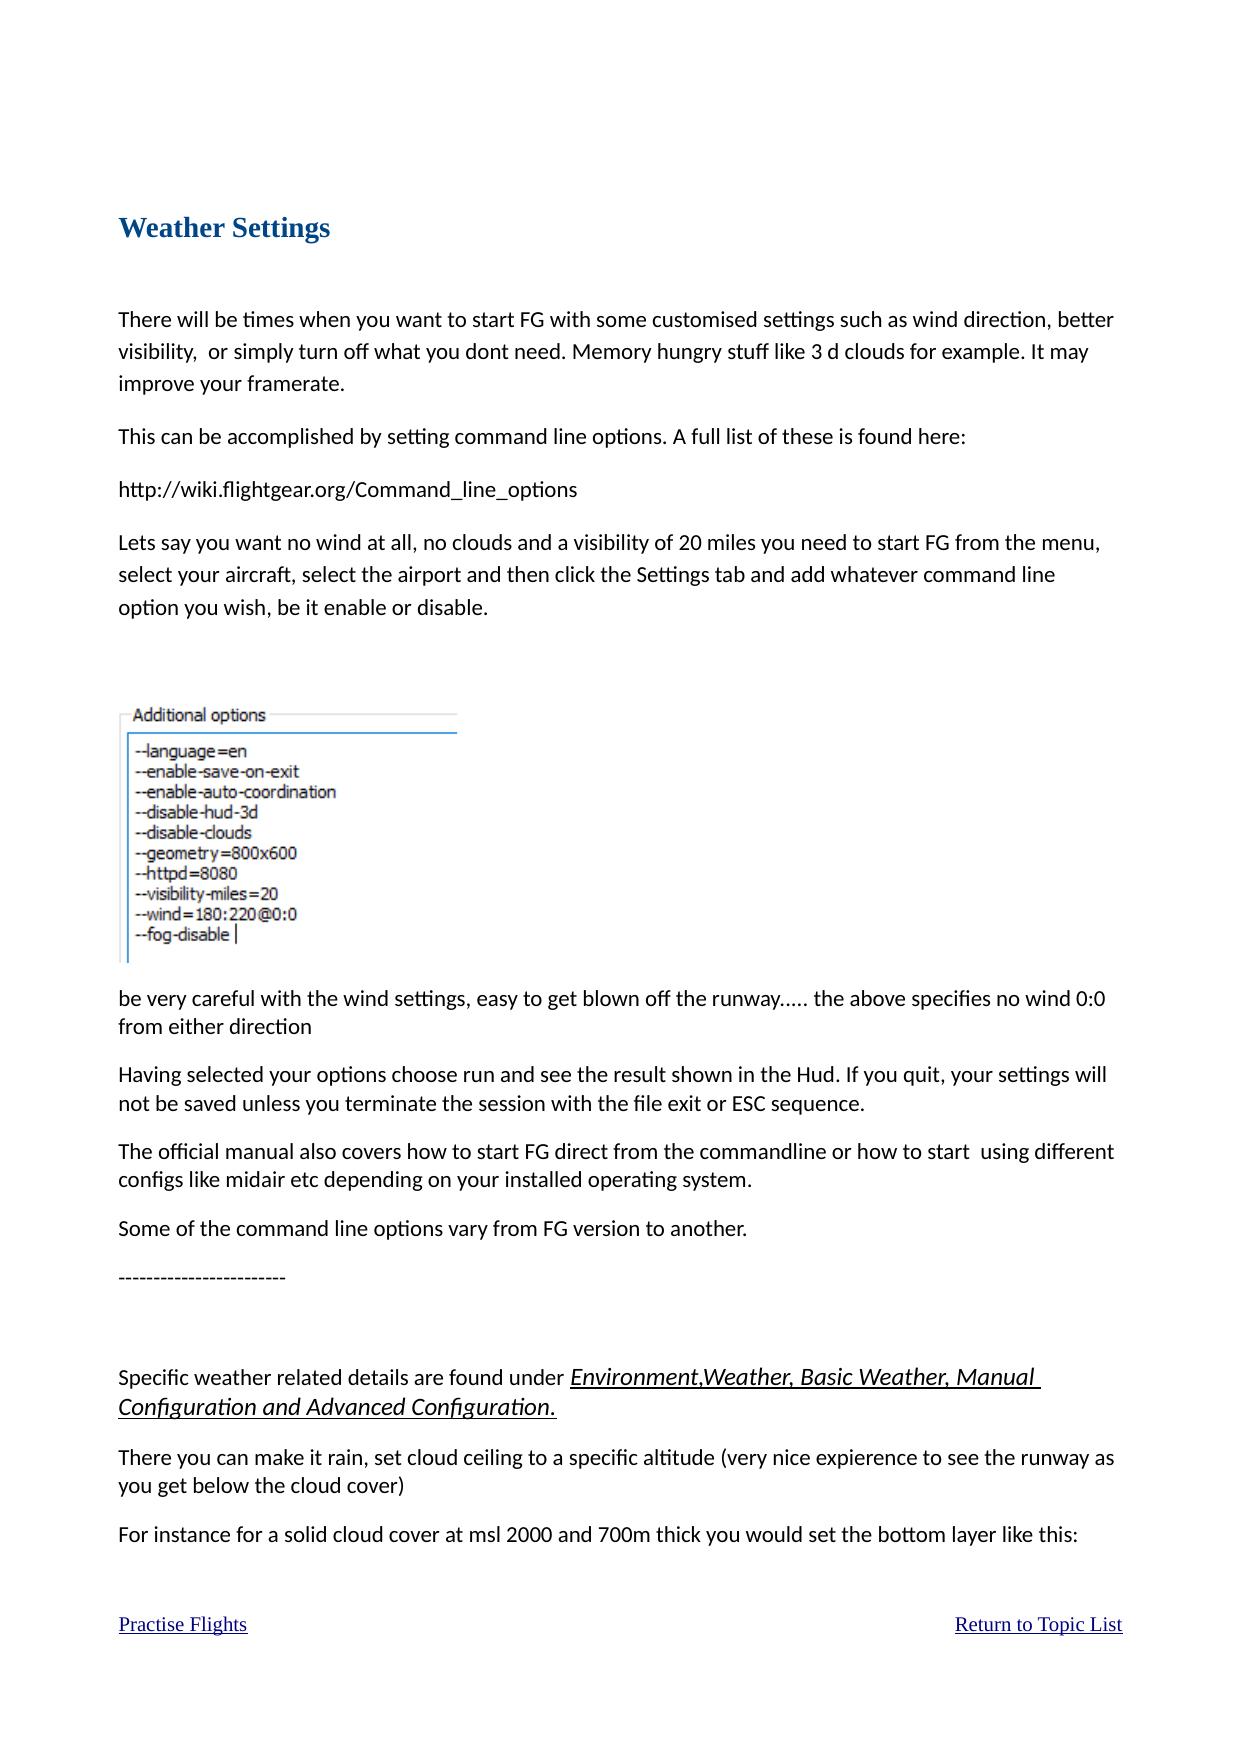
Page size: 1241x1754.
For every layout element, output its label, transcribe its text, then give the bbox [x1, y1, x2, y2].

text There will be times when you want to start FG with some customised settings such as wind direction, better visibility, or simply turn off what you dont need. Memory hungry stuff like 3 d clouds for example. It may improve your framerate. [118, 305, 1122, 397]
text The official manual also covers how to start FG direct from the commandline or how to start using different configs like midair etc depending on your installed operating system. [118, 1137, 1122, 1193]
text Weather Settings [118, 210, 1122, 243]
text There you can make it rain, set cloud ceiling to a specific altitude (very nice expierence to see the runway as you get below the cloud cover) [118, 1443, 1122, 1499]
text This can be accomplished by setting command line options. A full list of these is found here: [118, 422, 1122, 450]
text Lets say you want no wind at all, no clouds and a visibility of 20 miles you need to start FG from the menu, select your aircraft, select the airport and then click the Settings tab and add whatever command line option you wish, be it enable or disable. [118, 528, 1122, 621]
text Specific weather related details are found under Environment,Weather, Basic Weather, Manual Configuration and Advanced Configuration. [118, 1361, 1122, 1422]
text be very careful with the wind settings, easy to get blown off the runway..... the above specifies no wind 0:0 from either direction [118, 984, 1122, 1040]
text Some of the command line options vary from FG version to another. [118, 1214, 1122, 1242]
text http://wiki.flightgear.org/Command_line_options [118, 475, 1122, 503]
text Having selected your options choose run and see the result shown in the Hud. If you quit, your settings will not be saved unless you terminate the session with the file exit or ESC sequence. [118, 1061, 1122, 1117]
text For instance for a solid cloud cover at msl 2000 and 700m thick you would set the bottom layer like this: [118, 1520, 1122, 1548]
text ------------------------ [118, 1263, 1122, 1291]
